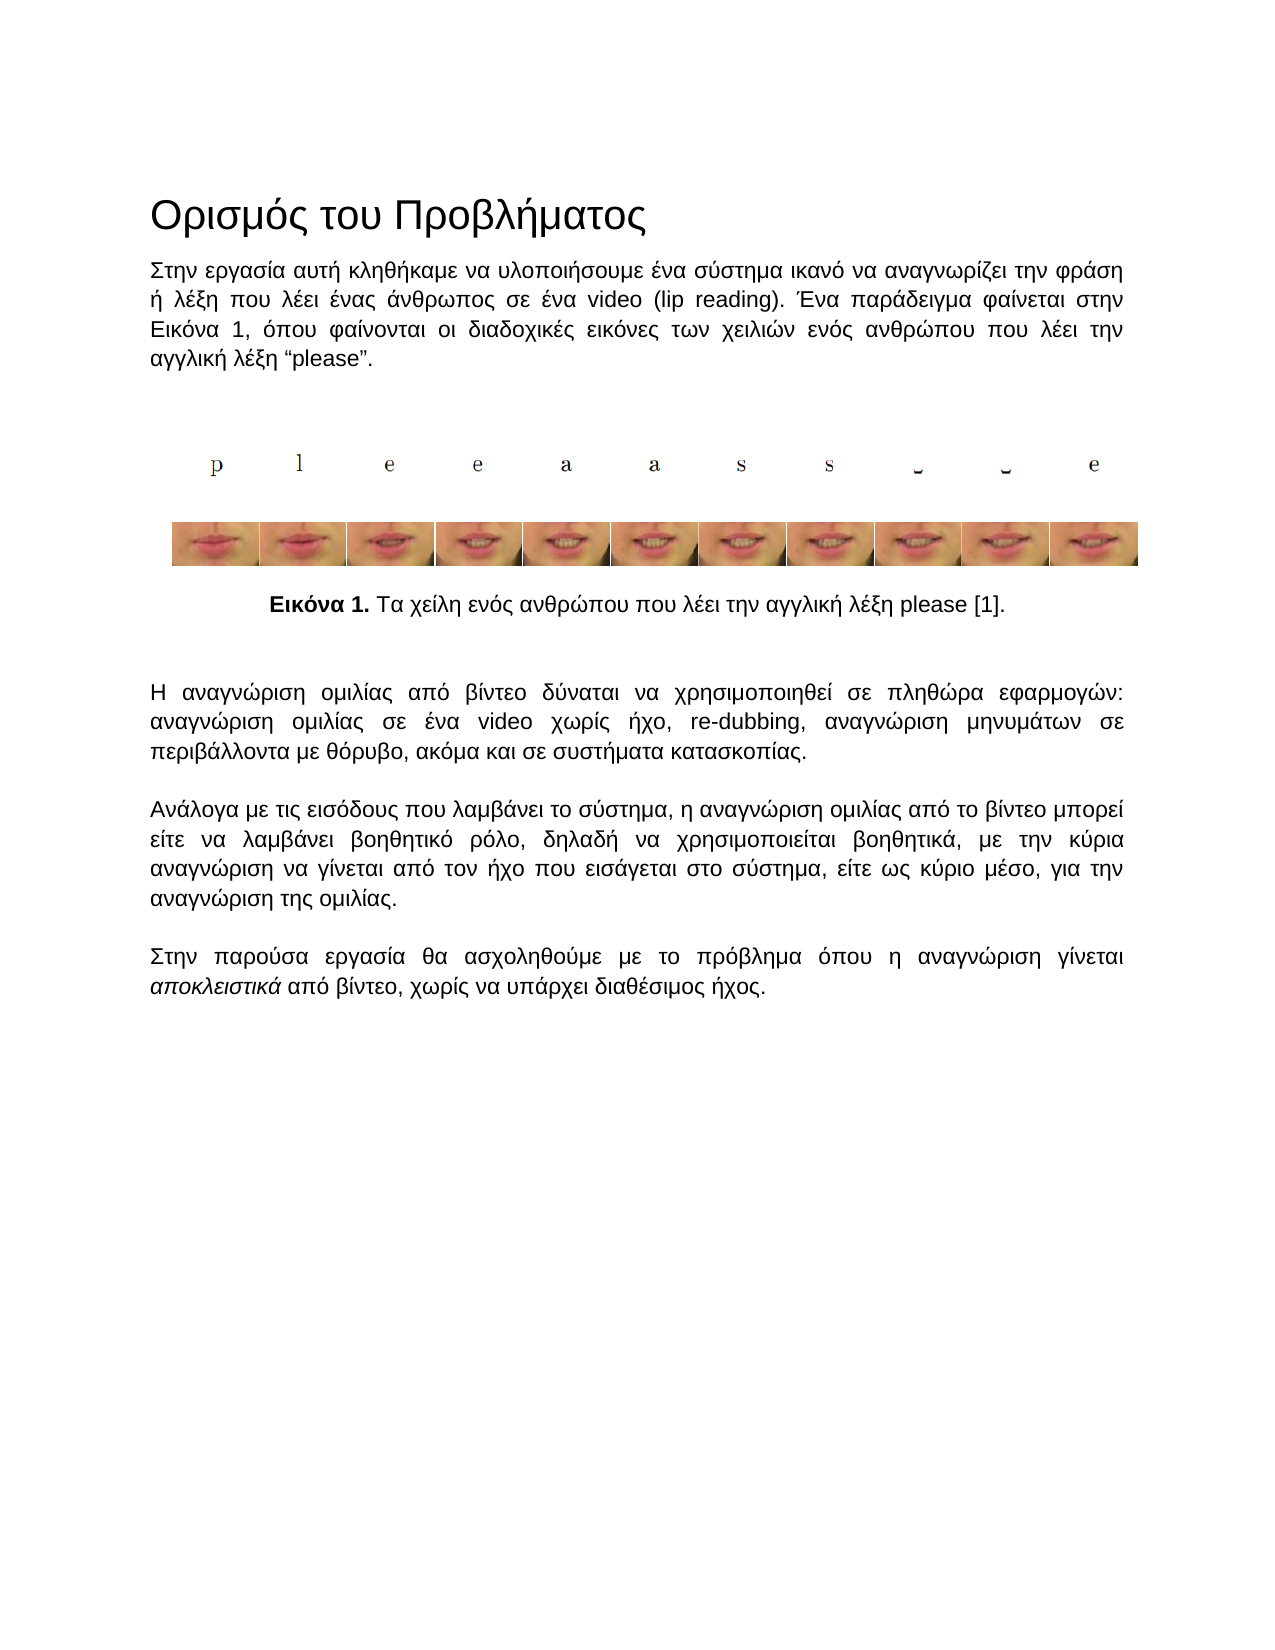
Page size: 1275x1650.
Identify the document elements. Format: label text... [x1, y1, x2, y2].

text Εικόνα 1. Τα χείλη ενός ανθρώπου που λέει την αγγλική λέξη please [1]. [150, 591, 1125, 617]
text Στην παρούσα εργασία θα ασχοληθούμε με το πρόβλημα όπου η αναγνώριση γίνεται αποκλειστικά από βίντεο, χωρίς να υπάρχει διαθέσιμος ήχος. [150, 944, 1125, 999]
picture [168, 452, 1144, 478]
text H αναγνώριση ομιλίας από βίντεο δύναται να χρησιμοποιηθεί σε πληθώρα εφαρμογών: αναγνώριση ομιλίας σε ένα video χωρίς ήχο, re-dubbing, αναγνώριση μηνυμάτων σε περιβάλλοντα με θόρυβο, ακόμα και σε συστήματα κατασκοπίας. [150, 679, 1125, 764]
text Στην εργασία αυτή κληθήκαμε να υλοποιήσουμε ένα σύστημα ικανό να αναγνωρίζει την φράση ή λέξη που λέει ένας άνθρωπος σε ένα video (lip reading). Ένα παράδειγμα φαίνεται στην Εικόνα 1, όπου φαίνονται οι διαδοχικές εικόνες των χειλιών ενός ανθρώπου που λέει την αγγλική λέξη “please”. [150, 258, 1125, 371]
text Ανάλογα με τις εισόδους που λαμβάνει το σύστημα, η αναγνώριση ομιλίας από το βίντεο μπορεί είτε να λαμβάνει βοηθητικό ρόλο, δηλαδή να χρησιμοποιείται βοηθητικά, με την κύρια αναγνώριση να γίνεται από τον ήχο που εισάγεται στο σύστημα, είτε ως κύριο μέσο, για την αναγνώριση της ομιλίας. [150, 797, 1125, 911]
picture [168, 518, 1144, 569]
subtitle Ορισμός του Προβλήματος [150, 192, 1125, 238]
